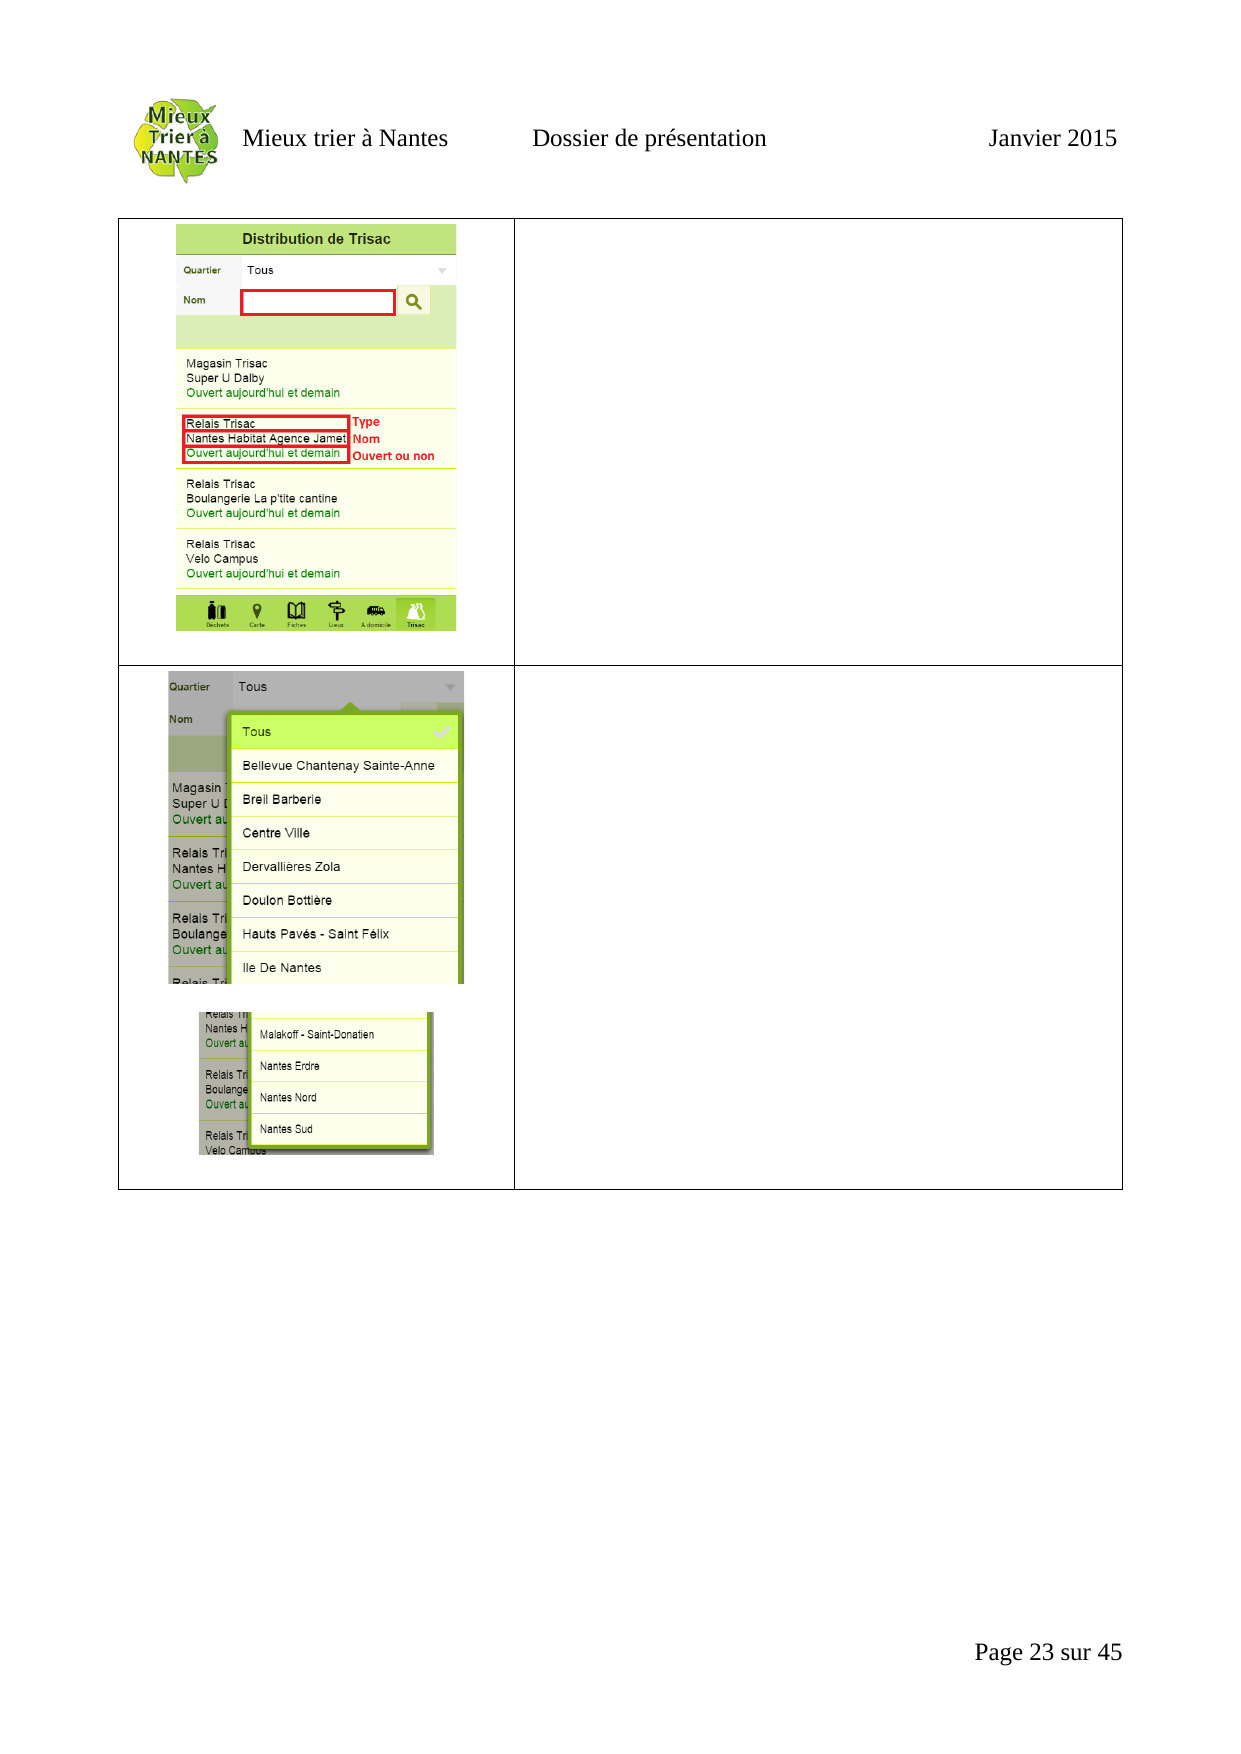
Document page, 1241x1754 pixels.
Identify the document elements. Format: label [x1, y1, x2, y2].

table_cell [119, 219, 514, 665]
picture [198, 1012, 434, 1155]
table_cell [119, 666, 514, 1189]
picture [168, 671, 465, 984]
picture [131, 95, 221, 185]
table_cell [515, 219, 1122, 665]
table_cell [515, 666, 1122, 1189]
